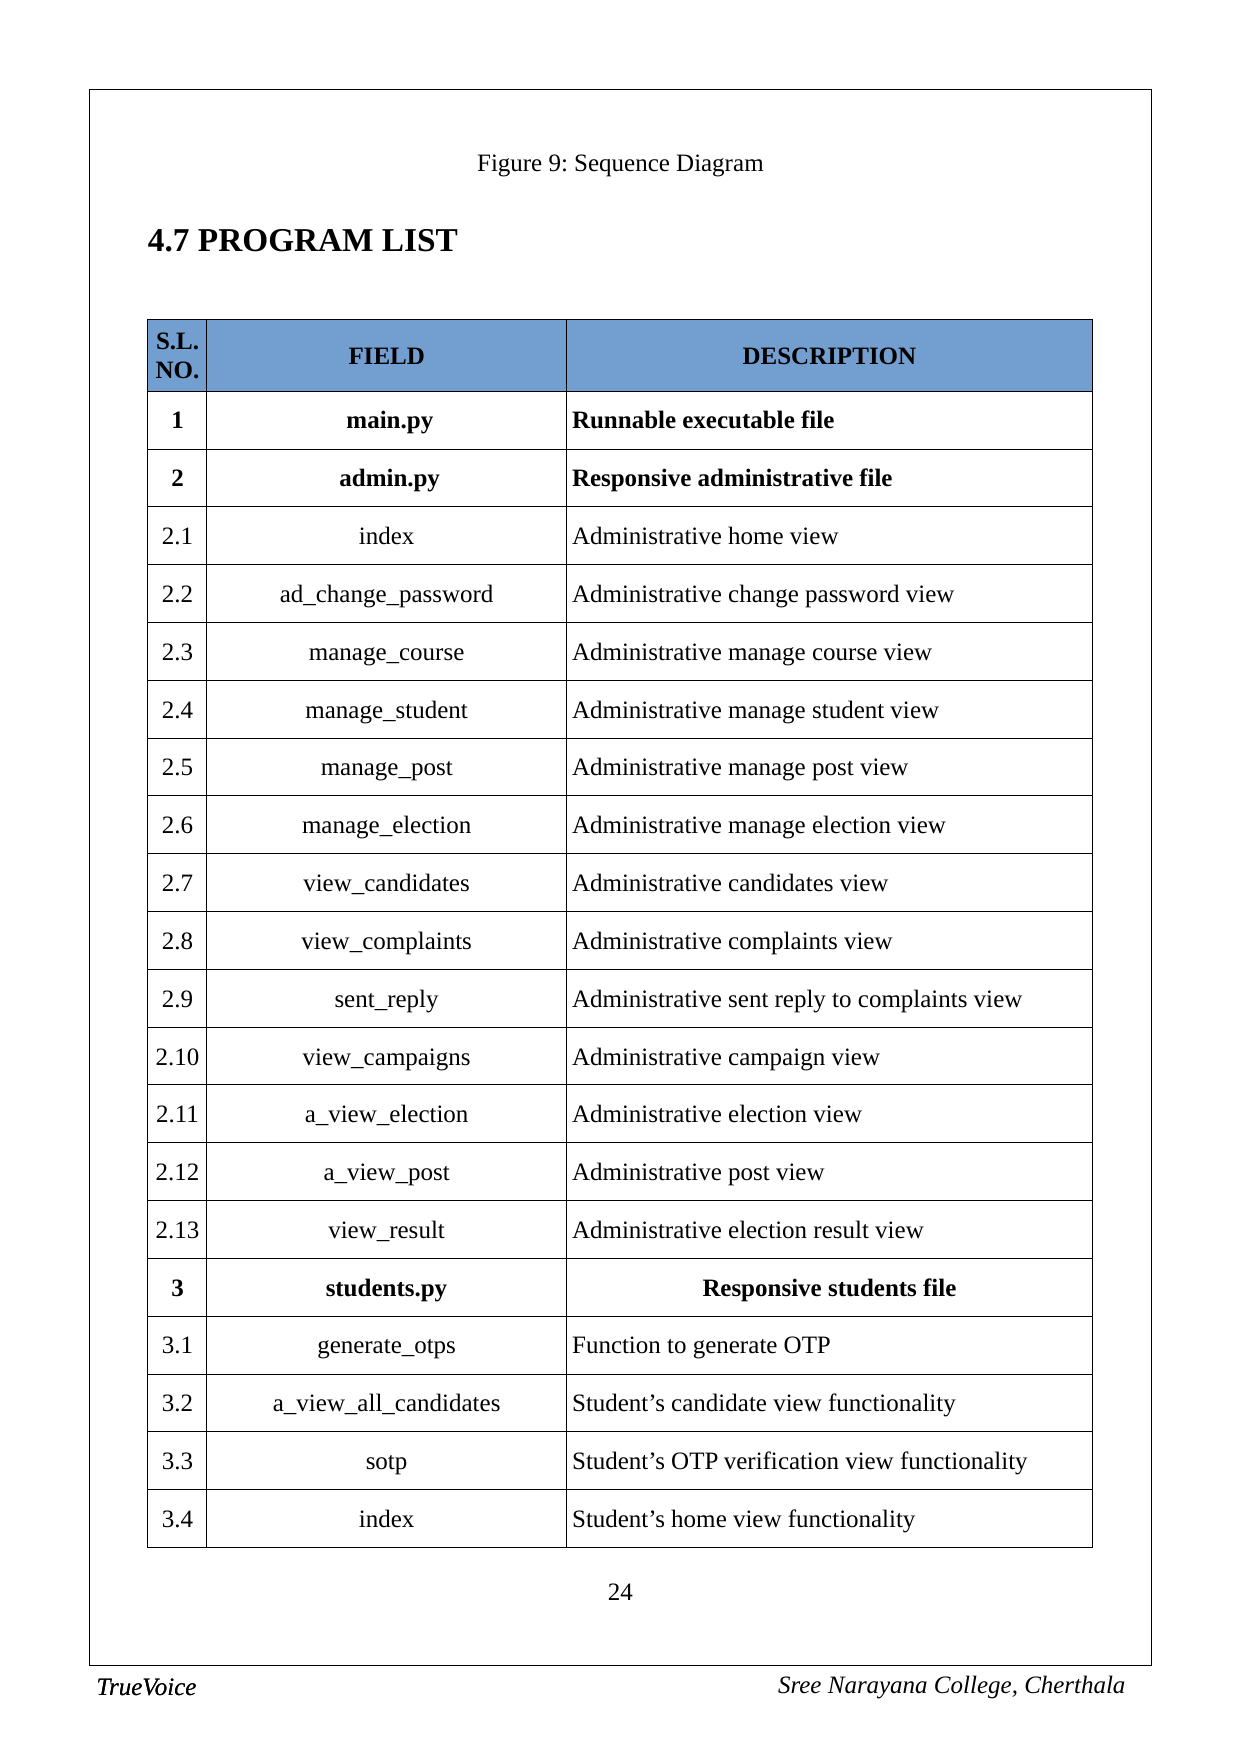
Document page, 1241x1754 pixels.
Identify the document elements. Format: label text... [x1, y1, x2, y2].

table_cell manage_course [207, 623, 566, 680]
table_cell 1 [148, 392, 206, 448]
table_cell Student’s OTP verification view functionality [567, 1432, 1092, 1489]
table_cell Administrative change password view [567, 565, 1092, 622]
table_cell Administrative complaints view [567, 912, 1092, 969]
table_cell 2.4 [148, 681, 206, 737]
table_cell 2.13 [148, 1201, 206, 1258]
table_cell generate_otps [207, 1317, 566, 1373]
table_cell 2.8 [148, 912, 206, 969]
table_cell view_campaigns [207, 1028, 566, 1084]
table_header S.L. NO. [148, 320, 206, 391]
table_cell Responsive students file [567, 1259, 1092, 1316]
table_cell manage_student [207, 681, 566, 737]
table_cell 2.2 [148, 565, 206, 622]
table_cell Administrative post view [567, 1143, 1092, 1200]
table_cell 3 [148, 1259, 206, 1316]
table_cell Administrative sent reply to complaints view [567, 970, 1092, 1027]
table_cell Administrative campaign view [567, 1028, 1092, 1084]
table_cell 3.1 [148, 1317, 206, 1373]
table_cell manage_post [207, 739, 566, 795]
table_cell Administrative election view [567, 1085, 1092, 1142]
table_cell 2.9 [148, 970, 206, 1027]
table_cell a_view_election [207, 1085, 566, 1142]
table_cell admin.py [207, 450, 566, 506]
table_cell 2.10 [148, 1028, 206, 1084]
table_cell 3.2 [148, 1375, 206, 1431]
table_cell Student’s home view functionality [567, 1490, 1092, 1547]
table_cell Responsive administrative file [567, 450, 1092, 506]
table_cell 2.6 [148, 796, 206, 853]
subtitle 4.7 PROGRAM LIST [148, 220, 1092, 259]
table_cell 3.3 [148, 1432, 206, 1489]
table_cell a_view_post [207, 1143, 566, 1200]
table_cell 2.5 [148, 739, 206, 795]
table_cell 2.3 [148, 623, 206, 680]
table_header DESCRIPTION [567, 320, 1092, 391]
table_cell Administrative manage post view [567, 739, 1092, 795]
table_cell Function to generate OTP [567, 1317, 1092, 1373]
table_cell manage_election [207, 796, 566, 853]
table_cell index [207, 507, 566, 564]
table_cell sotp [207, 1432, 566, 1489]
table_cell a_view_all_candidates [207, 1375, 566, 1431]
table_cell Administrative candidates view [567, 854, 1092, 911]
table_cell Administrative manage course view [567, 623, 1092, 680]
table_cell 2.1 [148, 507, 206, 564]
table_cell 2 [148, 450, 206, 506]
table_cell Student’s candidate view functionality [567, 1375, 1092, 1431]
table_cell 2.7 [148, 854, 206, 911]
table_cell sent_reply [207, 970, 566, 1027]
table_cell Administrative election result view [567, 1201, 1092, 1258]
table_cell view_candidates [207, 854, 566, 911]
table_cell Administrative manage election view [567, 796, 1092, 853]
table_cell Administrative home view [567, 507, 1092, 564]
table_cell Administrative manage student view [567, 681, 1092, 737]
table_cell main.py [207, 392, 566, 448]
table_cell index [207, 1490, 566, 1547]
table_header FIELD [207, 320, 566, 391]
table_cell view_complaints [207, 912, 566, 969]
table_cell 3.4 [148, 1490, 206, 1547]
table_cell view_result [207, 1201, 566, 1258]
text Figure 9: Sequence Diagram [148, 148, 1092, 176]
table_cell 2.11 [148, 1085, 206, 1142]
table_cell 2.12 [148, 1143, 206, 1200]
table_cell ad_change_password [207, 565, 566, 622]
table_cell students.py [207, 1259, 566, 1316]
table_cell Runnable executable file [567, 392, 1092, 448]
